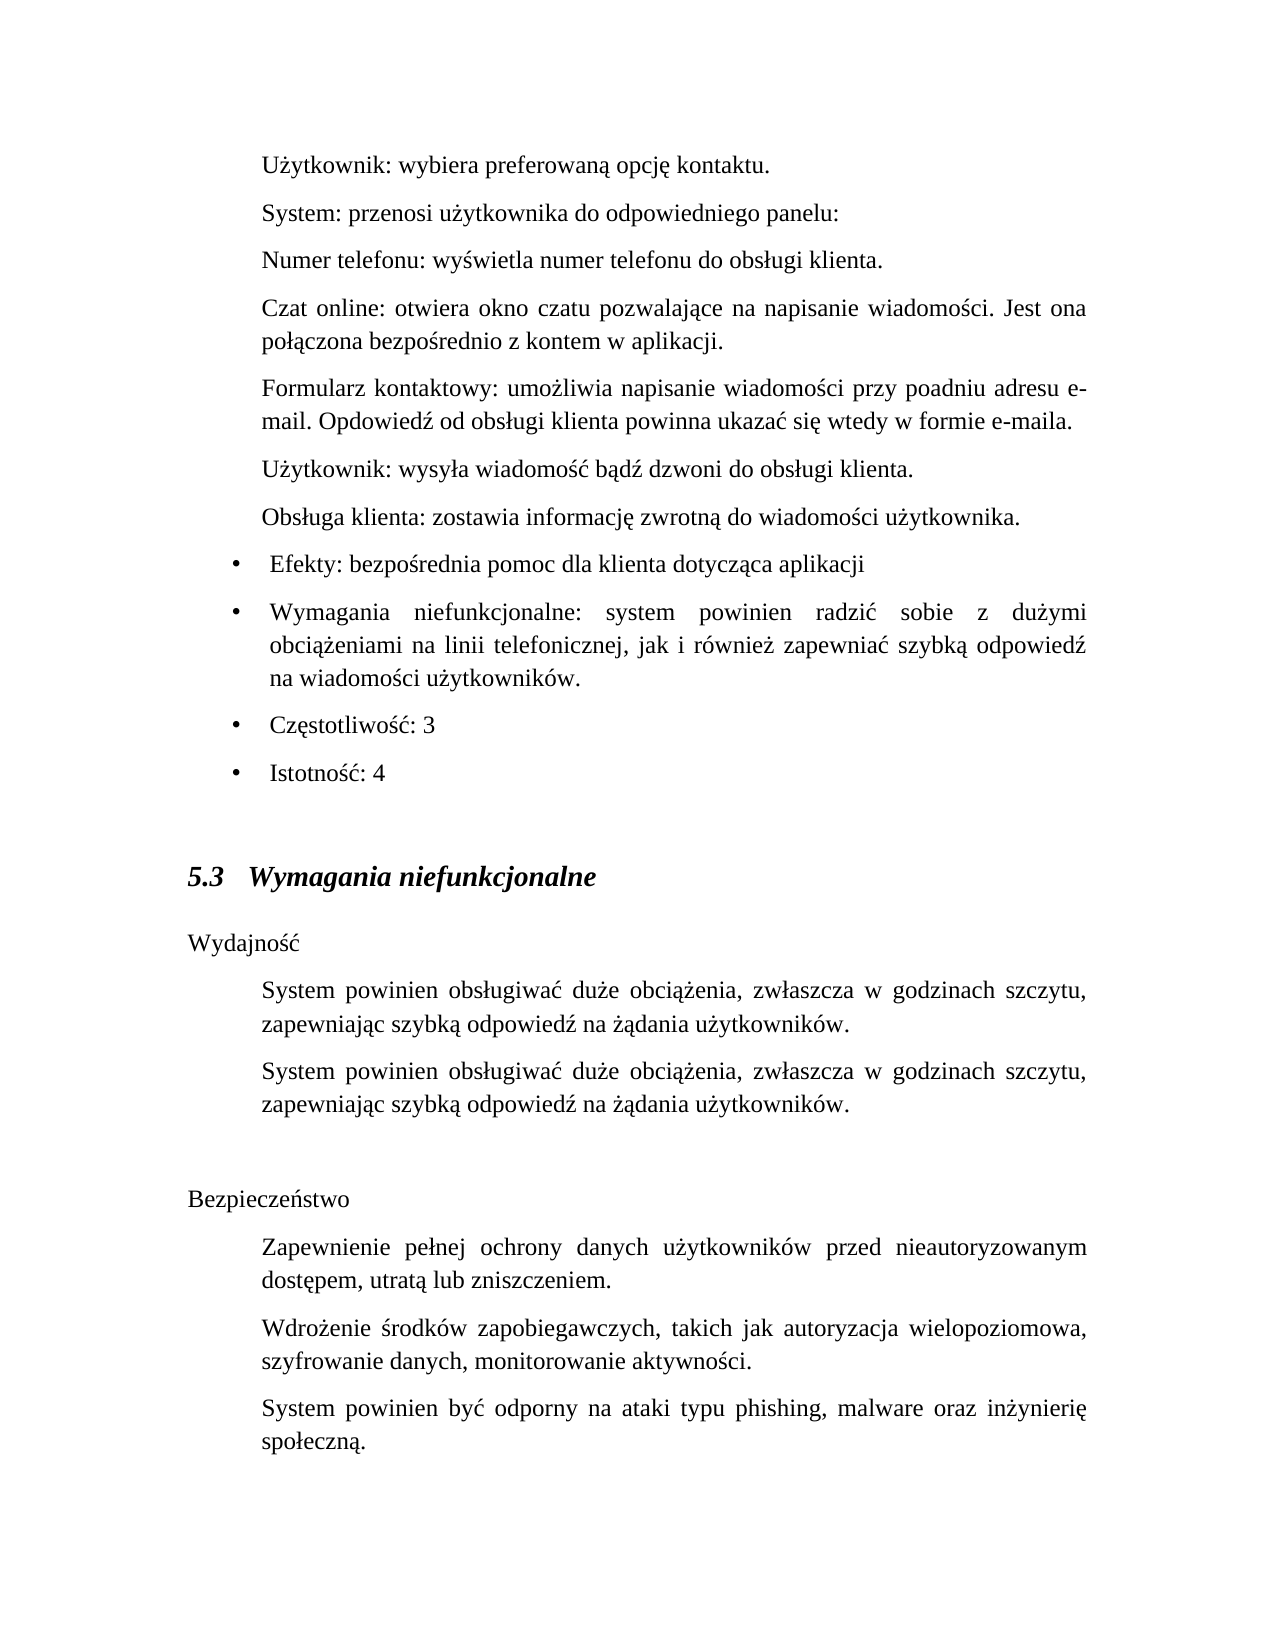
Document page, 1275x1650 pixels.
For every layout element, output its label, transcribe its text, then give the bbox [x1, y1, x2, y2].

list Obsługa klienta: zostawia informację zwrotną do wiadomości użytkownika. [232, 502, 1087, 530]
list System powinien obsługiwać duże obciążenia, zwłaszcza w godzinach szczytu, zapewniając szybką odpowiedź na żądania użytkowników. [232, 1056, 1087, 1118]
list Formularz kontaktowy: umożliwia napisanie wiadomości przy poadniu adresu e-mail. Opdowiedź od obsługi klienta powinna ukazać się wtedy w formie e-maila. [232, 373, 1087, 435]
list Zapewnienie pełnej ochrony danych użytkowników przed nieautoryzowanym dostępem, utratą lub zniszczeniem. [232, 1232, 1087, 1294]
list Wymagania niefunkcjonalne: system powinien radzić sobie z dużymi obciążeniami na linii telefonicznej, jak i również zapewniać szybką odpowiedź na wiadomości użytkowników. [232, 597, 1087, 692]
subtitle Wymagania niefunkcjonalne [187, 859, 1087, 893]
list System: przenosi użytkownika do odpowiedniego panelu: [232, 198, 1087, 226]
list Częstotliwość: 3 [232, 711, 1087, 739]
list Użytkownik: wysyła wiadomość bądź dzwoni do obsługi klienta. [232, 454, 1087, 483]
list Efekty: bezpośrednia pomoc dla klienta dotycząca aplikacji [232, 549, 1087, 578]
list Bezpieczeństwo [187, 1184, 1087, 1213]
list Czat online: otwiera okno czatu pozwalające na napisanie wiadomości. Jest ona połączona bezpośrednio z kontem w aplikacji. [232, 293, 1087, 354]
list Wdrożenie środków zapobiegawczych, takich jak autoryzacja wielopoziomowa, szyfrowanie danych, monitorowanie aktywności. [232, 1313, 1087, 1374]
list Numer telefonu: wyświetla numer telefonu do obsługi klienta. [232, 245, 1087, 274]
list System powinien obsługiwać duże obciążenia, zwłaszcza w godzinach szczytu, zapewniając szybką odpowiedź na żądania użytkowników. [232, 976, 1087, 1037]
list Wydajność [187, 928, 1087, 957]
list System powinien być odporny na ataki typu phishing, malware oraz inżynierię społeczną. [232, 1393, 1087, 1455]
list Istotność: 4 [232, 758, 1087, 787]
list Użytkownik: wybiera preferowaną opcję kontaktu. [232, 150, 1087, 179]
